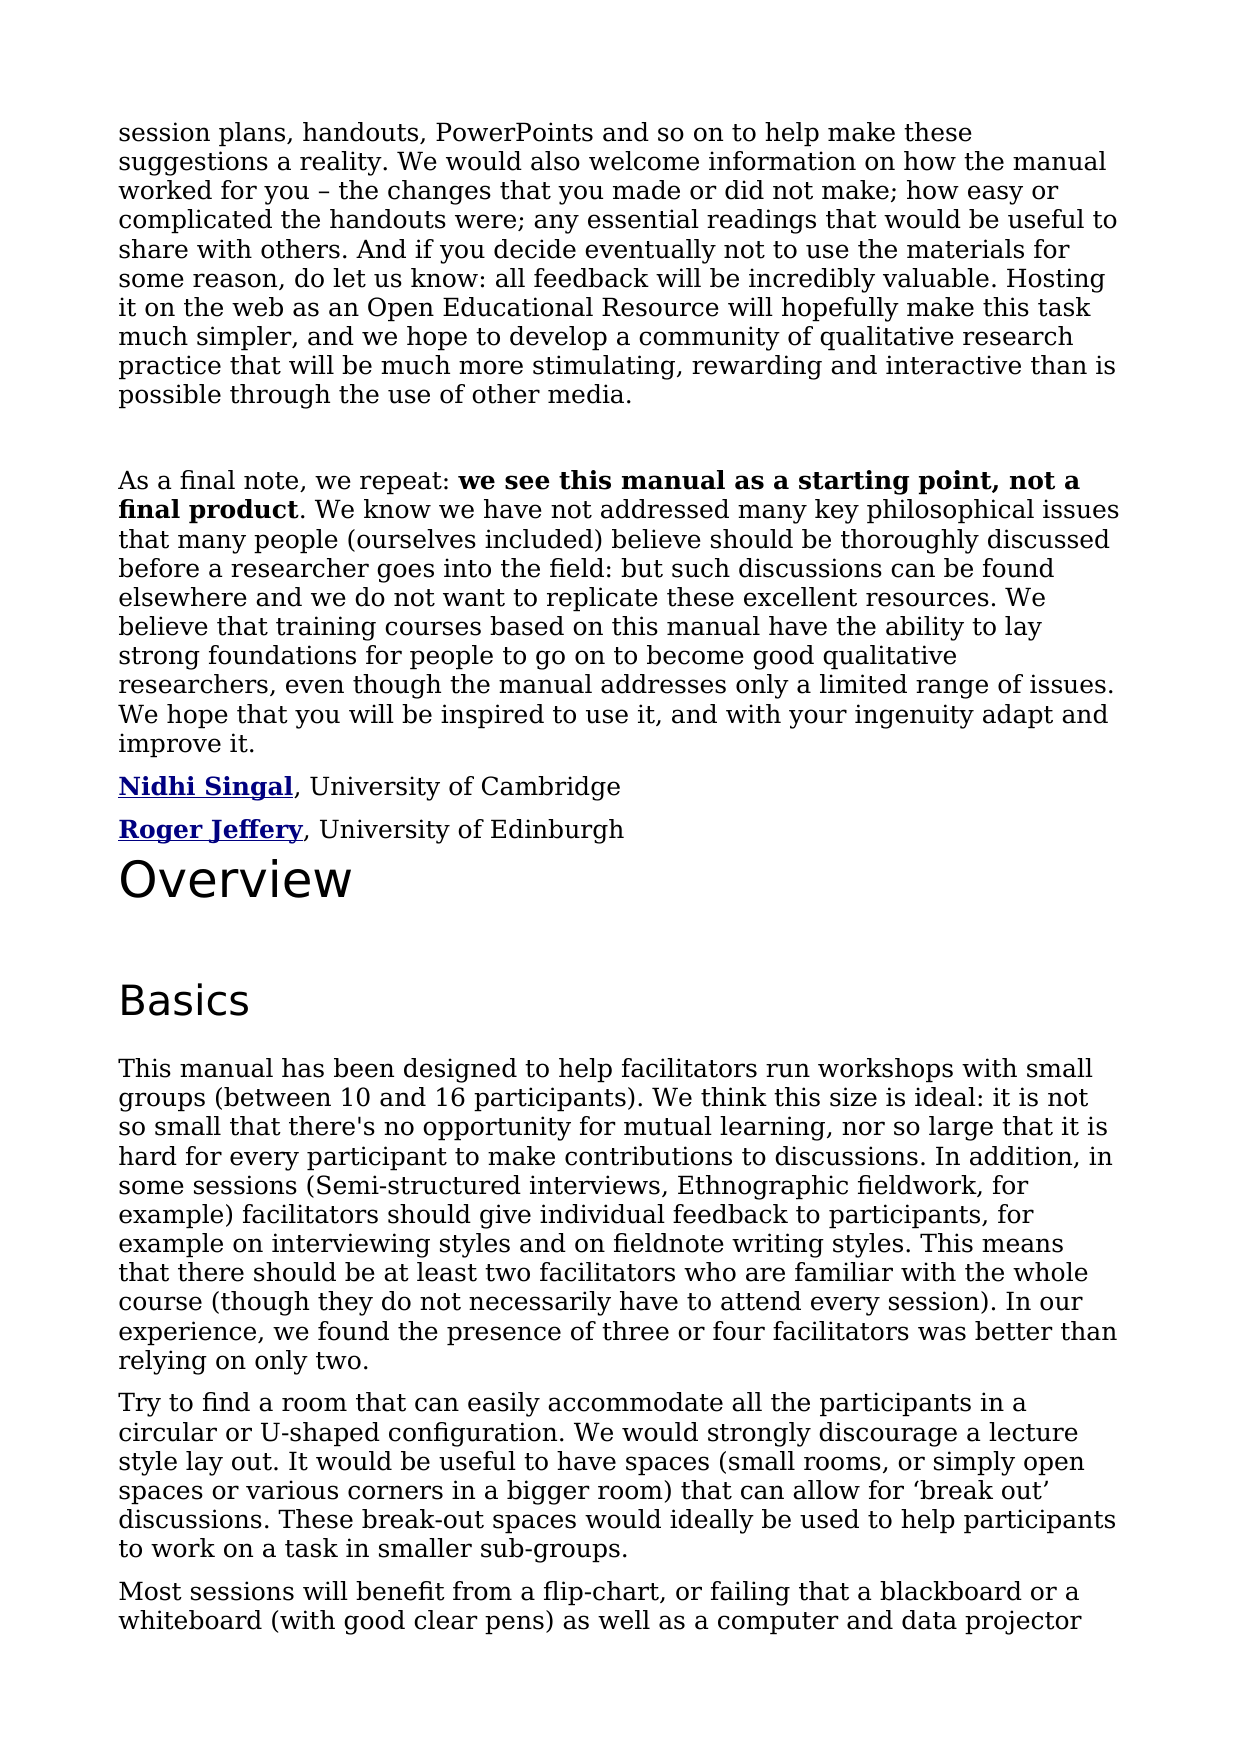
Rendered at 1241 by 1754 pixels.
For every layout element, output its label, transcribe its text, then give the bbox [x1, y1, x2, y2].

text As a final note, we repeat: we see this manual as a starting point, not a final product. We know we have not addressed many key philosophical issues that many people (ourselves included) believe should be thoroughly discussed before a researcher goes into the field: but such discussions can be found elsewhere and we do not want to replicate these excellent resources. We believe that training courses based on this manual have the ability to lay strong foundations for people to go on to become good qualitative researchers, even though the manual addresses only a limited range of issues. We hope that you will be inspired to use it, and with your ingenuity adapt and improve it. [118, 466, 1122, 758]
subtitle Overview [118, 851, 1122, 910]
list session plans, handouts, PowerPoints and so on to help make these suggestions a reality. We would also welcome information on how the manual worked for you – the changes that you made or did not make; how easy or complicated the handouts were; any essential readings that would be useful to share with others. And if you decide eventually not to use the materials for some reason, do let us know: all feedback will be incredibly valuable. Hosting it on the web as an Open Educational Resource will hopefully make this task much simpler, and we hope to develop a community of qualitative research practice that will be much more stimulating, rewarding and interactive than is possible through the use of other media. [118, 118, 1122, 410]
text This manual has been designed to help facilitators run workshops with small groups (between 10 and 16 participants). We think this size is ideal: it is not so small that there's no opportunity for mutual learning, nor so large that it is hard for every participant to make contributions to discussions. In addition, in some sessions (Semi-structured interviews, Ethnographic fieldwork, for example) facilitators should give individual feedback to participants, for example on interviewing styles and on fieldnote writing styles. This means that there should be at least two facilitators who are familiar with the whole course (though they do not necessarily have to attend every session). In our experience, we found the presence of three or four facilitators was better than relying on only two. [118, 1054, 1122, 1375]
text Most sessions will benefit from a flip-chart, or failing that a blackboard or a whiteboard (with good clear pens) as well as a computer and data projector [118, 1577, 1122, 1636]
text Try to find a room that can easily accommodate all the participants in a circular or U-shaped configuration. We would strongly discourage a lecture style lay out. It would be useful to have spaces (small rooms, or simply open spaces or various corners in a bigger room) that can allow for ‘break out’ discussions. These break-out spaces would ideally be used to help participants to work on a task in smaller sub-groups. [118, 1389, 1122, 1564]
subtitle Basics [118, 977, 1122, 1026]
text Nidhi Singal, University of Cambridge [118, 772, 1122, 801]
text Roger Jeffery, University of Edinburgh [118, 814, 1122, 844]
